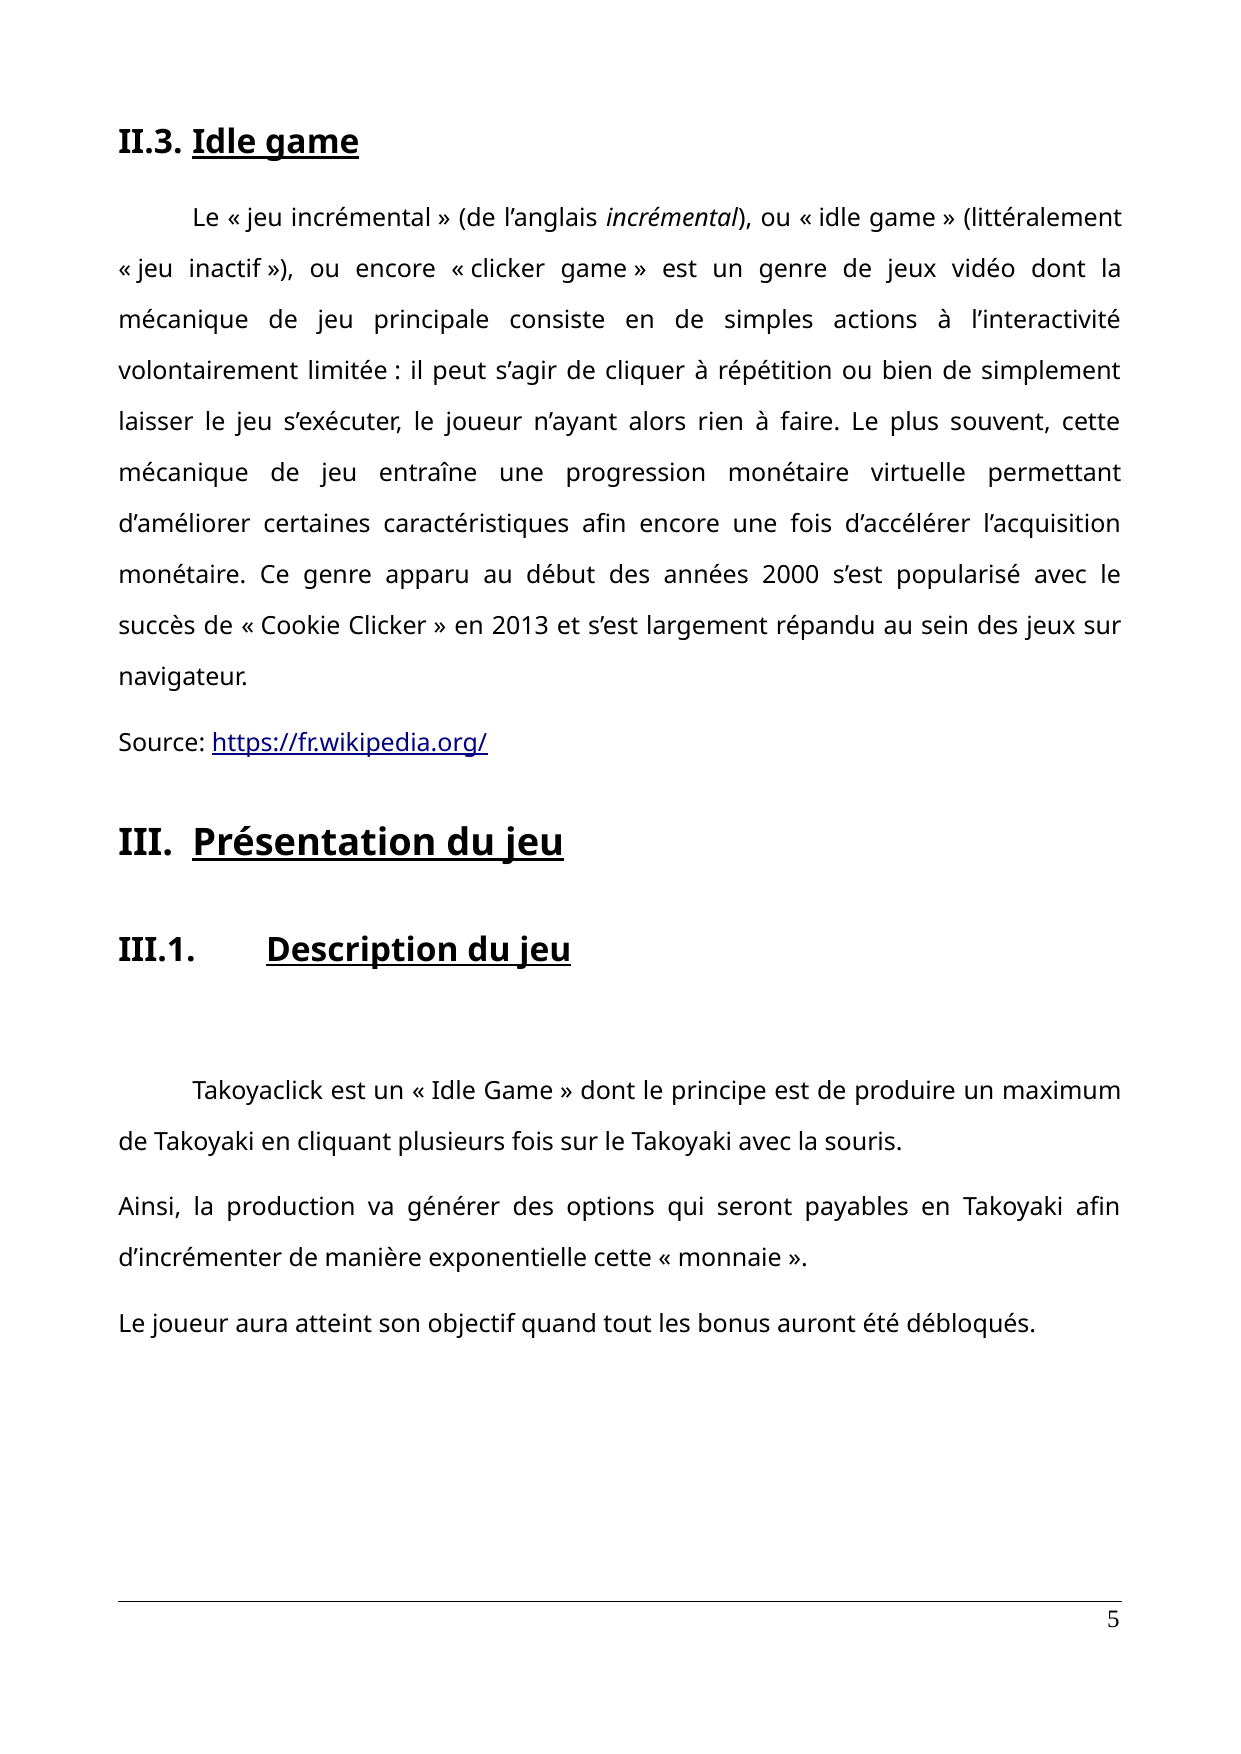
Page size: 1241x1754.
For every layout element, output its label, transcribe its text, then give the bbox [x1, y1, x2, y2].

text Source: https://fr.wikipedia.org/ [118, 724, 1122, 758]
subtitle Description du jeu [118, 926, 1122, 971]
text Le joueur aura atteint son objectif quand tout les bonus auront été débloqués. [118, 1306, 1122, 1340]
subtitle Idle game [118, 118, 1122, 164]
text Ainsi, la production va générer des options qui seront payables en Takoyaki afin d’incrémenter de manière exponentielle cette « monnaie ». [118, 1189, 1122, 1274]
text Takoyaclick est un « Idle Game » dont le principe est de produire un maximum de Takoyaki en cliquant plusieurs fois sur le Takoyaki avec la souris. [118, 1072, 1122, 1157]
subtitle Présentation du jeu [118, 815, 1122, 866]
text Le « jeu incrémental » (de l’anglais incrémental), ou « idle game » (littéralement « jeu inactif »), ou encore « clicker game » est un genre de jeux vidéo dont la mécanique de jeu principale consiste en de simples actions à l’interactivité volontairement limitée : il peut s’agir de cliquer à répétition ou bien de simplement laisser le jeu s’exécuter, le joueur n’ayant alors rien à faire. Le plus souvent, cette mécanique de jeu entraîne une progression monétaire virtuelle permettant d’améliorer certaines caractéristiques afin encore une fois d’accélérer l’acquisition monétaire. Ce genre apparu au début des années 2000 s’est popularisé avec le succès de « Cookie Clicker » en 2013 et s’est largement répandu au sein des jeux sur navigateur. [118, 199, 1122, 693]
